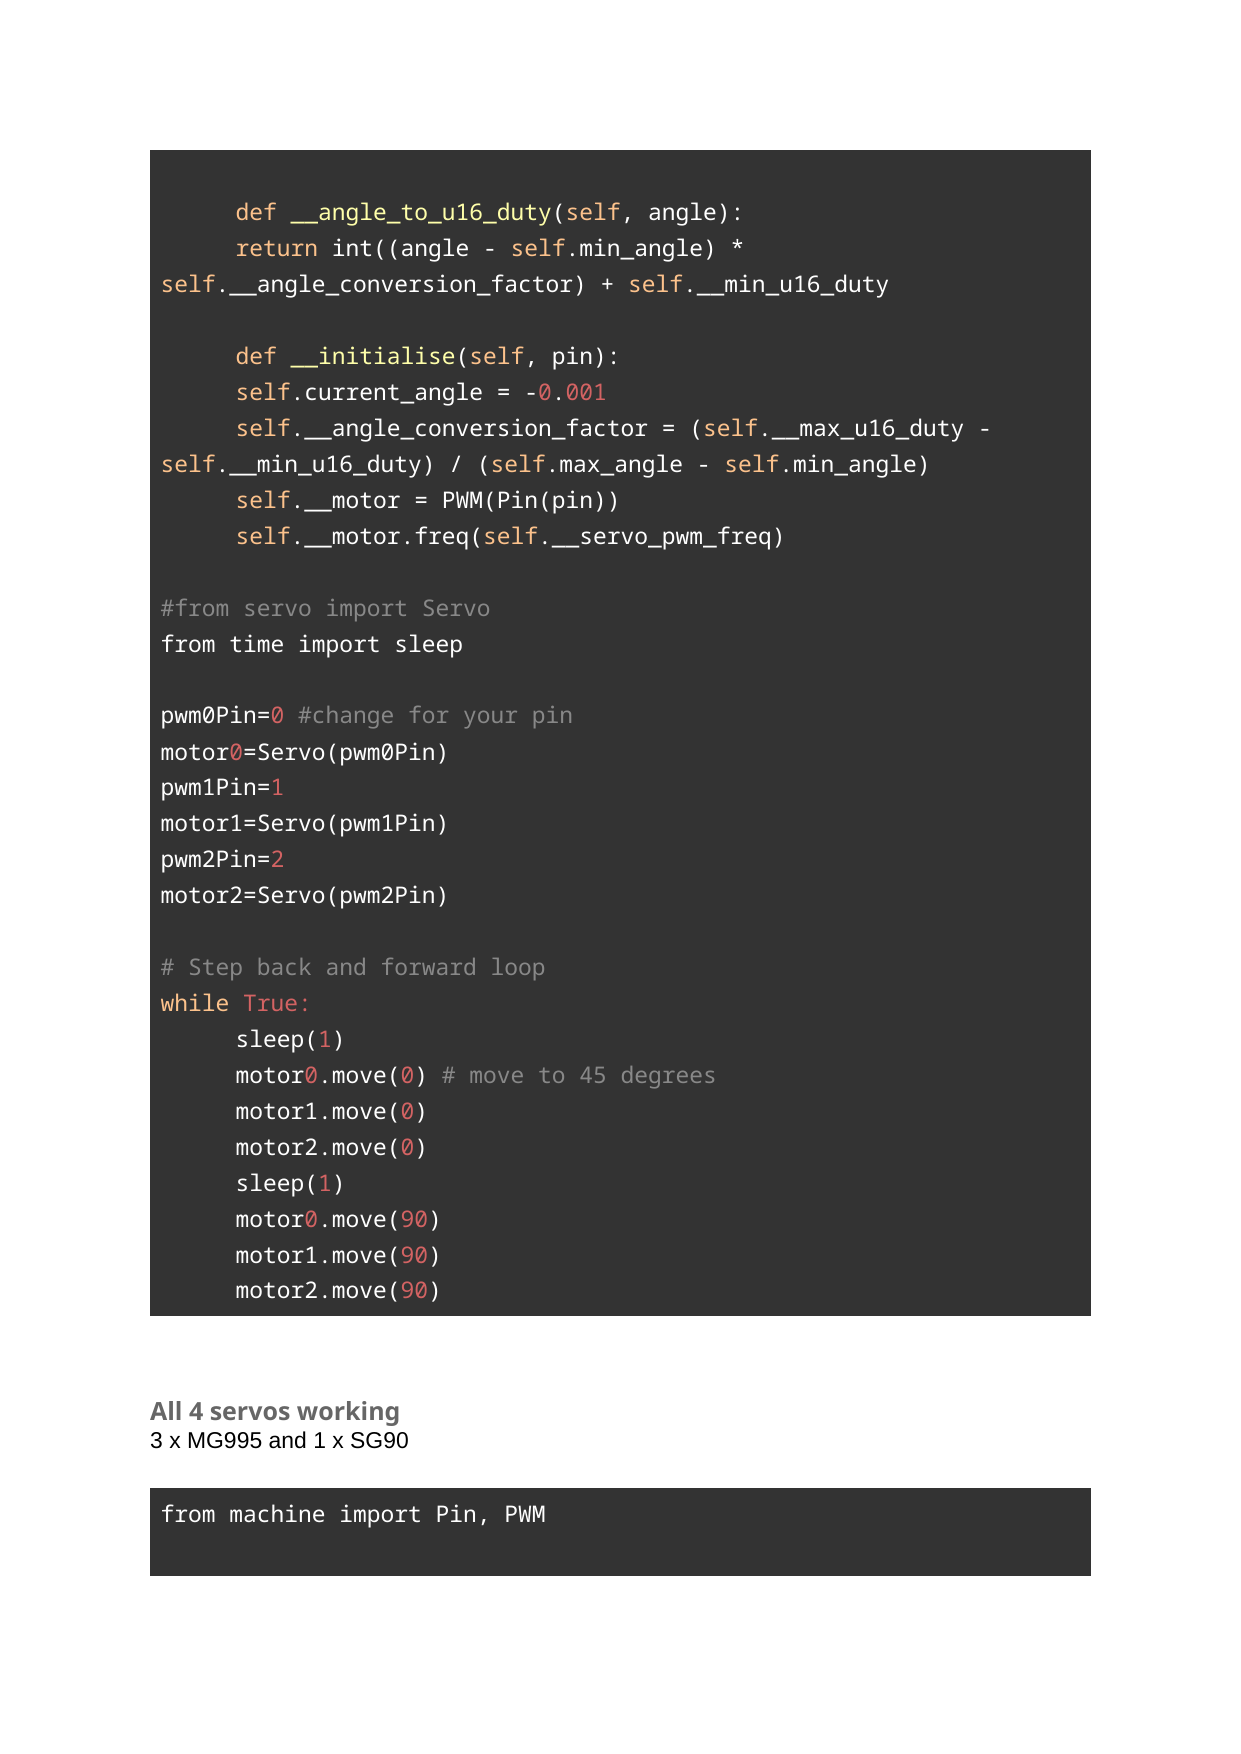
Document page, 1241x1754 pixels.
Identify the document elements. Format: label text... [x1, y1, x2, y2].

subtitle All 4 servos working [150, 1393, 1090, 1427]
text 3 x MG995 and 1 x SG90 [150, 1427, 1090, 1454]
table_header def __angle_to_u16_duty(self, angle): return int((angle - self.min_angle) * self.__angle_conversion_factor) + self.__min_u16_duty def __initialise(self, pin): self.current_angle = -0.001 self.__angle_conversion_factor = (self.__max_u16_duty - self.__min_u16_duty) / (self.max_angle - self.min_angle) self.__motor = PWM(Pin(pin)) self.__motor.freq(self.__servo_pwm_freq) #from servo import Servo from time import sleep pwm0Pin=0 #change for your pin motor0=Servo(pwm0Pin) pwm1Pin=1 motor1=Servo(pwm1Pin) pwm2Pin=2 motor2=Servo(pwm2Pin) # Step back and forward loop while True: sleep(1) motor0.move(0) # move to 45 degrees motor1.move(0) motor2.move(0) sleep(1) motor0.move(90) motor1.move(90) motor2.move(90) [150, 150, 1091, 1316]
table_header from machine import Pin, PWM [150, 1488, 1091, 1576]
